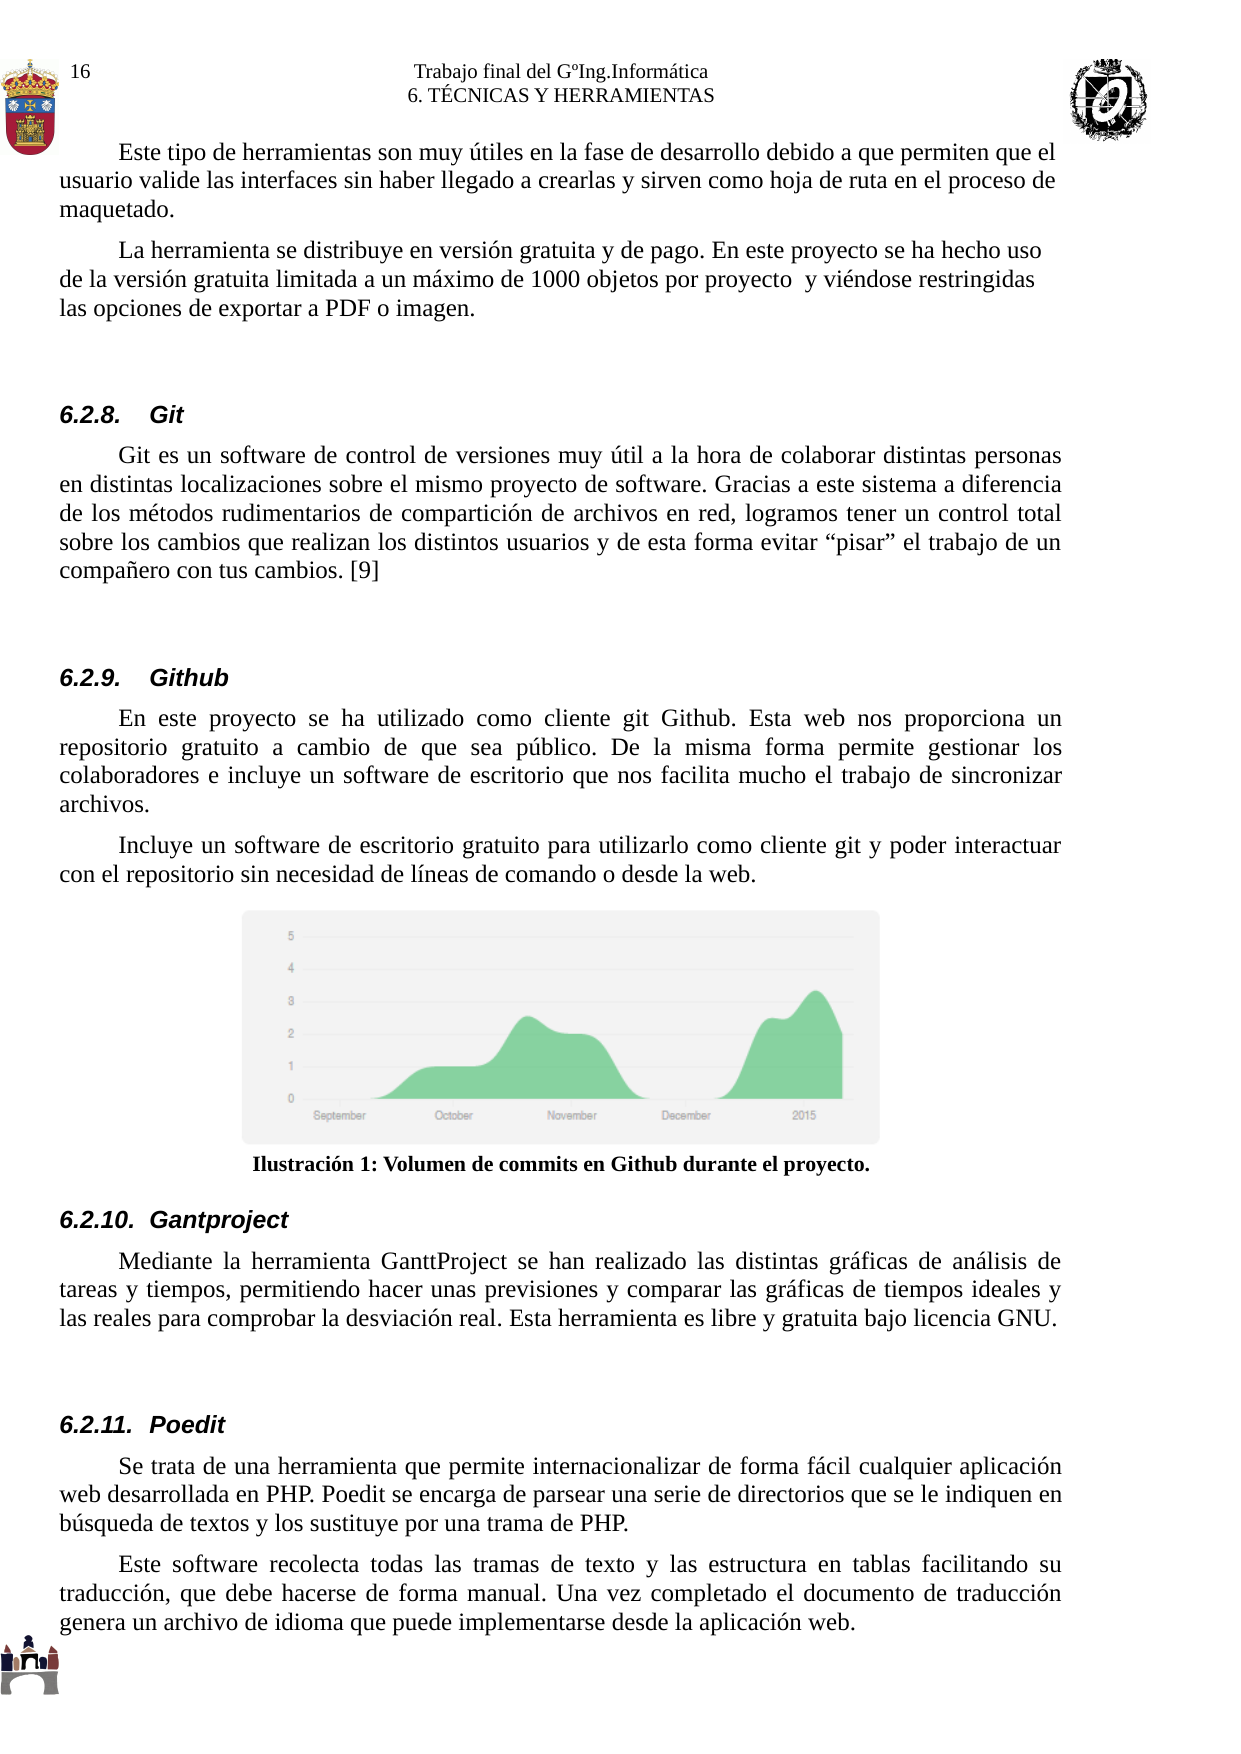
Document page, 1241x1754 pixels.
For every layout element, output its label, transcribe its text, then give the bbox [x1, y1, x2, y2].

text Incluye un software de escritorio gratuito para utilizarlo como cliente git y poder interactuar con el repositorio sin necesidad de líneas de comando o desde la web. [59, 831, 1063, 888]
text Este software recolecta todas las tramas de texto y las estructura en tablas facilitando su traducción, que debe hacerse de forma manual. Una vez completado el documento de traducción genera un archivo de idioma que puede implementarse desde la aplicación web. [59, 1549, 1063, 1636]
picture [233, 904, 889, 1151]
text Se trata de una herramienta que permite internacionalizar de forma fácil cualquier aplicación web desarrollada en PHP. Poedit se encarga de parsear una serie de directorios que se le indiquen en búsqueda de textos y los sustituye por una trama de PHP. [59, 1451, 1063, 1537]
picture [0, 1634, 59, 1695]
list Ilustración 1: Volumen de commits en Github durante el proyecto. [234, 1151, 888, 1176]
text La herramienta se distribuye en versión gratuita y de pago. En este proyecto se ha hecho uso de la versión gratuita limitada a un máximo de 1000 objetos por proyecto y viéndose restringidas las opciones de exportar a PDF o imagen. [59, 235, 1063, 322]
subtitle Github [59, 663, 1063, 691]
picture [0, 59, 59, 155]
picture [1063, 59, 1152, 144]
subtitle Gantproject [59, 925, 1063, 1234]
text Git es un software de control de versiones muy útil a la hora de colaborar distintas personas en distintas localizaciones sobre el mismo proyecto de software. Gracias a este sistema a diferencia de los métodos rudimentarios de compartición de archivos en red, logramos tener un control total sobre los cambios que realizan los distintos usuarios y de esta forma evitar “pisar” el trabajo de un compañero con tus cambios. [9] [59, 441, 1063, 584]
text En este proyecto se ha utilizado como cliente git Github. Esta web nos proporciona un repositorio gratuito a cambio de que sea público. De la misma forma permite gestionar los colaboradores e incluye un software de escritorio que nos facilita mucho el trabajo de sincronizar archivos. [59, 703, 1063, 818]
subtitle Poedit [59, 1411, 1063, 1439]
text Mediante la herramienta GanttProject se han realizado las distintas gráficas de análisis de tareas y tiempos, permitiendo hacer unas previsiones y comparar las gráficas de tiempos ideales y las reales para comprobar la desviación real. Esta herramienta es libre y gratuita bajo licencia GNU. [59, 1246, 1063, 1332]
subtitle Git [59, 400, 1063, 429]
text Este tipo de herramientas son muy útiles en la fase de desarrollo debido a que permiten que el usuario valide las interfaces sin haber llegado a crearlas y sirven como hoja de ruta en el proceso de maquetado. [59, 137, 1063, 223]
